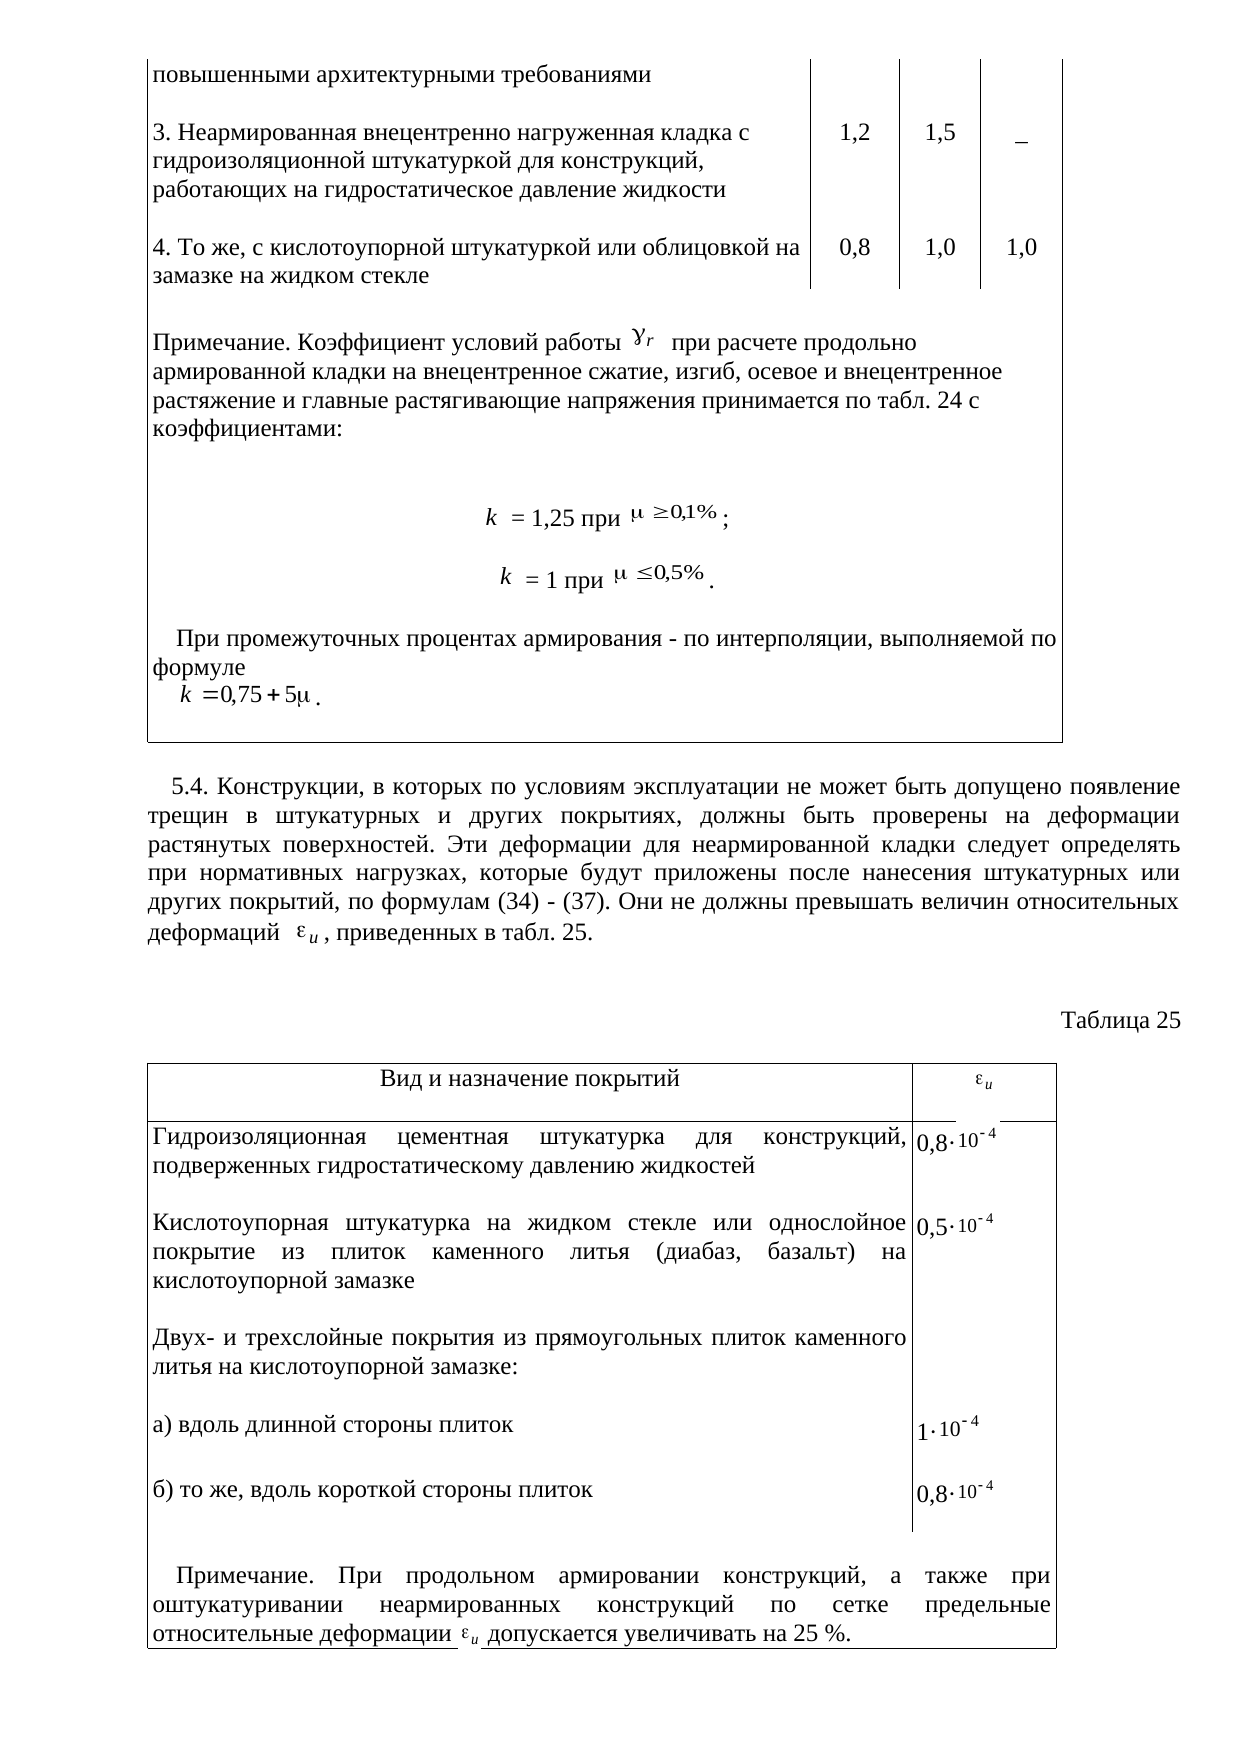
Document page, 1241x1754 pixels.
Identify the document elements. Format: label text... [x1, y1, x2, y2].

table_cell Примечание. Коэффициент условий работы при расчете продольно армированной кладки на внецентренное сжатие, изгиб, осевое и внецентренное растяжение и главные растягивающие напряжения принимается по табл. 24 с коэффициентами: = 1,25 при ; = 1 при . При промежуточных процентах армирования - по интерполяции, выполняемой по формуле . [148, 289, 1062, 742]
table_cell 0,8 [811, 232, 899, 289]
table_cell _ [981, 117, 1062, 232]
table_cell 0,8· [913, 1121, 1056, 1207]
table_cell 1,0 [981, 232, 1062, 289]
table_cell а) вдоль длинной стороны плиток [148, 1409, 912, 1474]
table_cell 1,2 [811, 117, 899, 232]
table_cell б) то же, вдоль короткой стороны плиток [148, 1474, 912, 1532]
table_cell 1,0 [900, 232, 980, 289]
table_cell Двух- и трехслойные покрытия из прямоугольных плиток каменного литья на кислотоупорной замазке: [148, 1323, 912, 1409]
table_cell повышенными архитектурными требованиями [148, 59, 810, 117]
table_cell [900, 59, 980, 117]
table_cell 0,8· [913, 1474, 1056, 1532]
table_cell [811, 59, 899, 117]
table_cell 0,5· [913, 1208, 1056, 1322]
table_cell 1· [913, 1409, 1056, 1474]
table_header [913, 1064, 1056, 1121]
table_cell Примечание. При продольном армировании конструкций, а также при оштукатуривании неармированных конструкций по сетке предельные относительные деформации допускается увеличивать на 25 %. [148, 1532, 1056, 1649]
table_cell [981, 59, 1062, 117]
text Таблица 25 [148, 1005, 1181, 1034]
table_cell Кислотоупорная штукатурка на жидком стекле или однослойное покрытие из плиток каменного литья (диабаз, базальт) на кислотоупорной замазке [148, 1208, 912, 1322]
table_cell [913, 1323, 1056, 1409]
table_cell 3. Неармированная внецентренно нагруженная кладка с гидроизоляционной штукатуркой для конструкций, работающих на гидростатическое давление жидкости [148, 117, 810, 232]
text 5.4. Конструкции, в которых по условиям эксплуатации не может быть допущено появление трещин в штукатурных и других покрытиях, должны быть проверены на деформации растянутых поверхностей. Эти деформации для неармированной кладки следует определять при нормативных нагрузках, которые будут приложены после нанесения штукатурных или других покрытий, по формулам (34) - (37). Они не должны превышать величин относительных деформаций , приведенных в табл. 25. [148, 771, 1181, 948]
table_cell Гидроизоляционная цементная штукатурка для конструкций, подверженных гидростатическому давлению жидкостей [148, 1122, 912, 1207]
table_header #G0Вид и назначение покрытий [148, 1064, 912, 1121]
table_cell 1,5 [900, 117, 980, 232]
table_cell 4. То же, с кислотоупорной штукатуркой или облицовкой на замазке на жидком стекле [148, 232, 810, 289]
